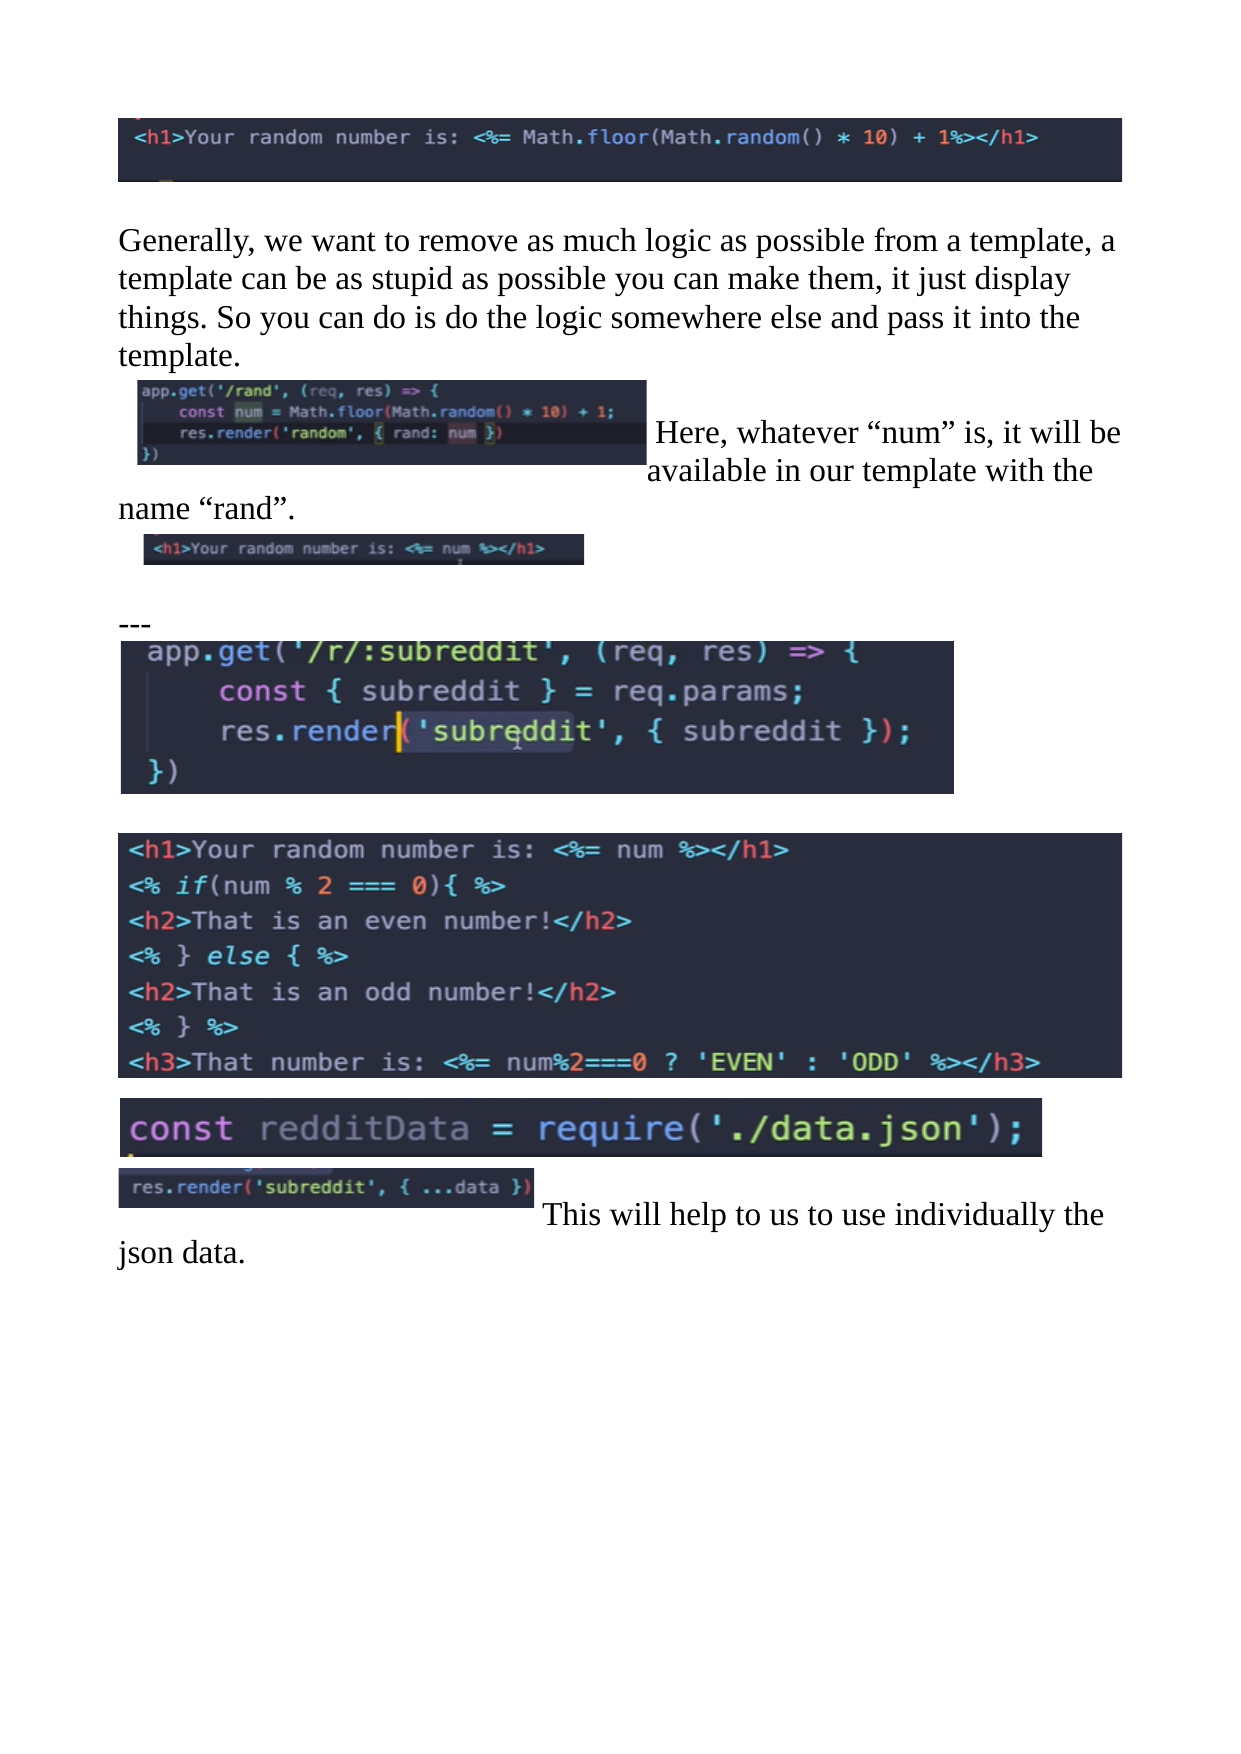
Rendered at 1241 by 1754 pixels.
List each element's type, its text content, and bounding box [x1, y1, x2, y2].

picture [137, 380, 647, 465]
text Here, whatever “num” is, it will be available in our template with the name “rand”. [118, 412, 1122, 527]
text This will help to us to use individually the json data. [118, 1194, 1122, 1271]
picture [120, 1098, 1043, 1157]
picture [120, 641, 954, 794]
text Generally, we want to remove as much logic as possible from a template, a template can be as stupid as possible you can make them, it just display things. So you can do is do the logic somewhere else and pass it into the template. [118, 220, 1122, 373]
picture [118, 833, 1123, 1078]
picture [118, 1168, 535, 1208]
picture [118, 118, 1123, 182]
picture [143, 534, 585, 565]
text --- [118, 603, 1122, 642]
